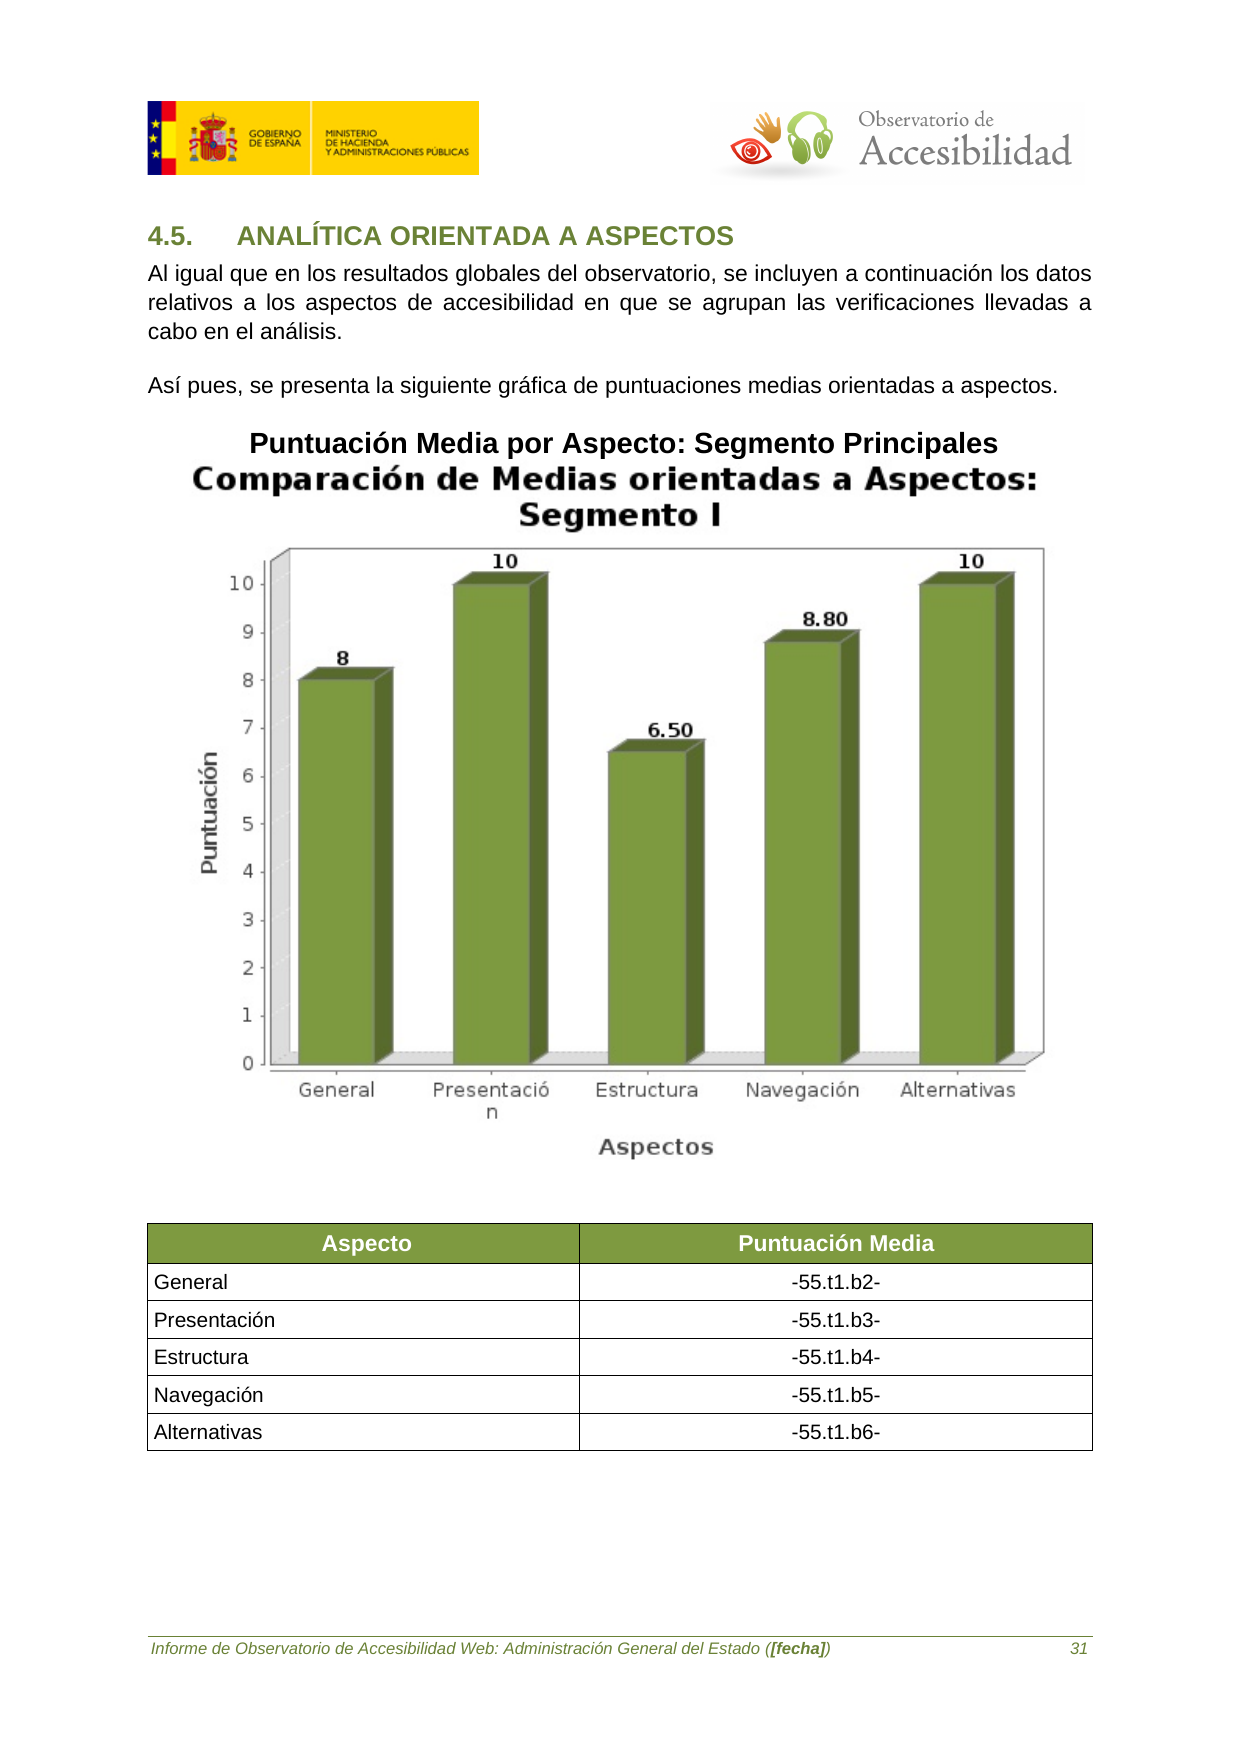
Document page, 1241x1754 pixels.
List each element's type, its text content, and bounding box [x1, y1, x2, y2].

picture [147, 101, 479, 175]
table_header Puntuación Media [580, 1224, 1092, 1263]
table_cell Presentación [148, 1301, 579, 1338]
subtitle Analítica orientada a aspectos [148, 220, 1092, 251]
text Al igual que en los resultados globales del observatorio, se incluyen a continuación los datos relativos a los aspectos de accesibilidad en que se agrupan las verificaciones llevadas a cabo en el análisis. [148, 260, 1092, 344]
table_header Aspecto [148, 1224, 579, 1263]
table_cell -55.t1.b4- [580, 1339, 1092, 1375]
table_cell Estructura [148, 1339, 579, 1375]
table_cell -55.t1.b5- [580, 1376, 1092, 1413]
table_cell Navegación [148, 1376, 579, 1413]
table_cell Alternativas [148, 1414, 579, 1450]
picture [710, 102, 1086, 185]
table_cell -55.t1.b6- [580, 1414, 1092, 1450]
table_cell -55.t1.b2- [580, 1264, 1092, 1300]
picture [178, 459, 1062, 1169]
table_cell General [148, 1264, 579, 1300]
table_cell -55.t1.b3- [580, 1301, 1092, 1338]
text Puntuación Media por Aspecto: Segmento Principales [148, 426, 1092, 460]
text Así pues, se presenta la siguiente gráfica de puntuaciones medias orientadas a aspectos. [148, 372, 1092, 398]
